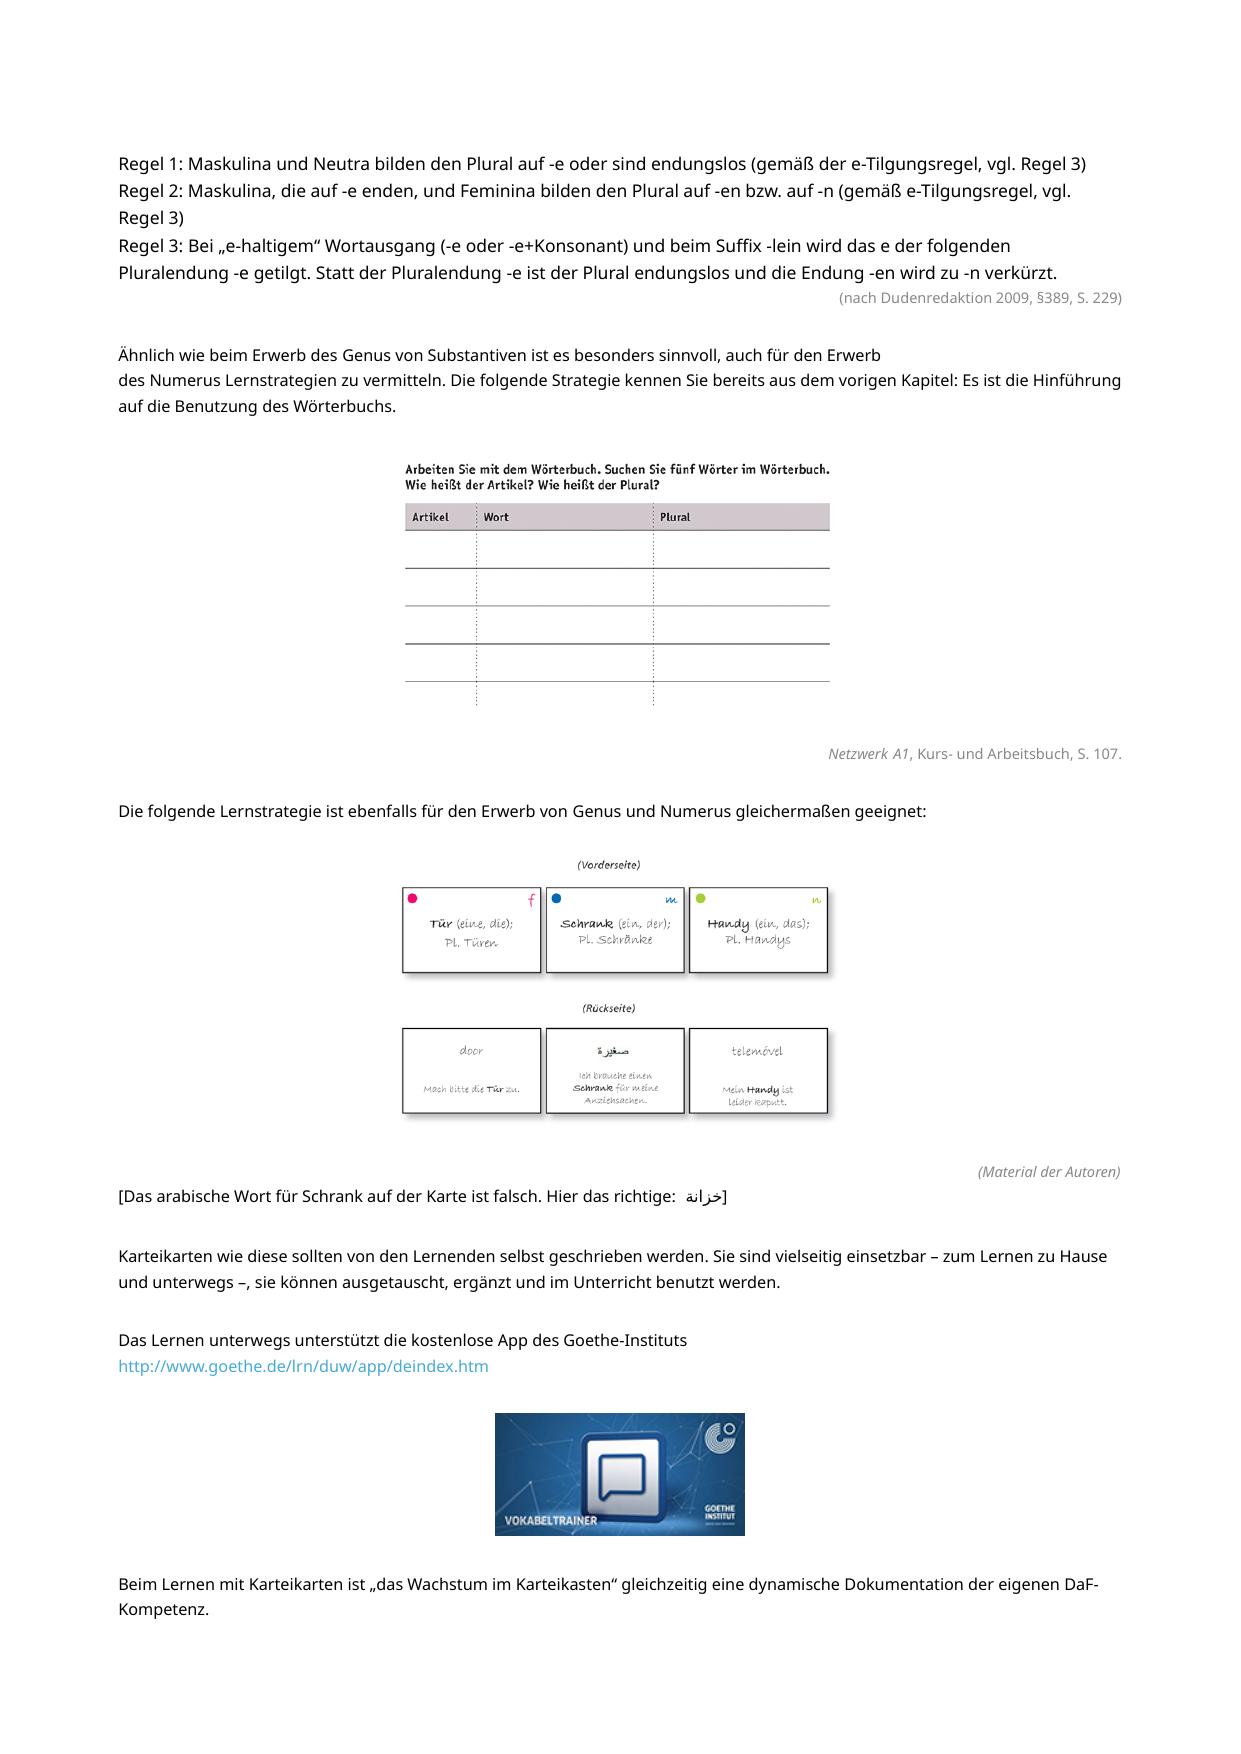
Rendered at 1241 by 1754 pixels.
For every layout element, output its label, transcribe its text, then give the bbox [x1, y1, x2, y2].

text Die folgende Lernstrategie ist ebenfalls für den Erwerb von Genus und Numerus gleichermaßen geeignet: [118, 800, 1122, 822]
text (nach Dudenredaktion 2009, §389, S. 229) [118, 288, 1122, 308]
picture [495, 1413, 745, 1536]
text Karteikarten wie diese sollten von den Lernenden selbst geschrieben werden. Sie sind vielseitig einsetzbar – zum Lernen zu Hause und unterwegs –, sie können ausgetauscht, ergänzt und im Unterricht benutzt werden. [118, 1245, 1122, 1293]
picture [400, 453, 840, 707]
text Netzwerk A1, Kurs- und Arbeitsbuch, S. 107. [118, 744, 1122, 764]
text Regel 1: Maskulina und Neutra bilden den Plural auf -e oder sind endungslos (gemäß der e-Tilgungsregel, vgl. Regel 3) [118, 151, 1122, 175]
text [Das arabische Wort für Schrank auf der Karte ist falsch. Hier das richtige: خزانة] [118, 1185, 1122, 1209]
text Das Lernen unterwegs unterstützt die kostenlose App des Goethe-Instituts [118, 1329, 1122, 1351]
text Ähnlich wie beim Erwerb des Genus von Substantiven ist es besonders sinnvoll, auch für den Erwerb des Numerus Lernstrategien zu vermitteln. Die folgende Strategie kennen Sie bereits aus dem vorigen Kapitel: Es ist die Hinführung auf die Benutzung des Wörterbuchs. [118, 344, 1122, 417]
text (Material der Autoren) [118, 1162, 1122, 1182]
text Beim Lernen mit Karteikarten ist „das Wachstum im Karteikasten“ gleichzeitig eine dynamische Dokumentation der eigenen DaF-Kompetenz. [118, 1573, 1122, 1620]
text Regel 2: Maskulina, die auf -e enden, und Feminina bilden den Plural auf -en bzw. auf -n (gemäß e-Tilgungsregel, vgl. Regel 3) [118, 178, 1122, 230]
picture [397, 858, 844, 1125]
text http://www.goethe.de/lrn/duw/app/deindex.htm [118, 1354, 1122, 1377]
text Regel 3: Bei „e-haltigem“ Wortausgang (-e oder -e+Konsonant) und beim Suffix -lein wird das e der folgenden Pluralendung -e getilgt. Statt der Pluralendung -e ist der Plural endungslos und die Endung -en wird zu -n verkürzt. [118, 233, 1122, 284]
